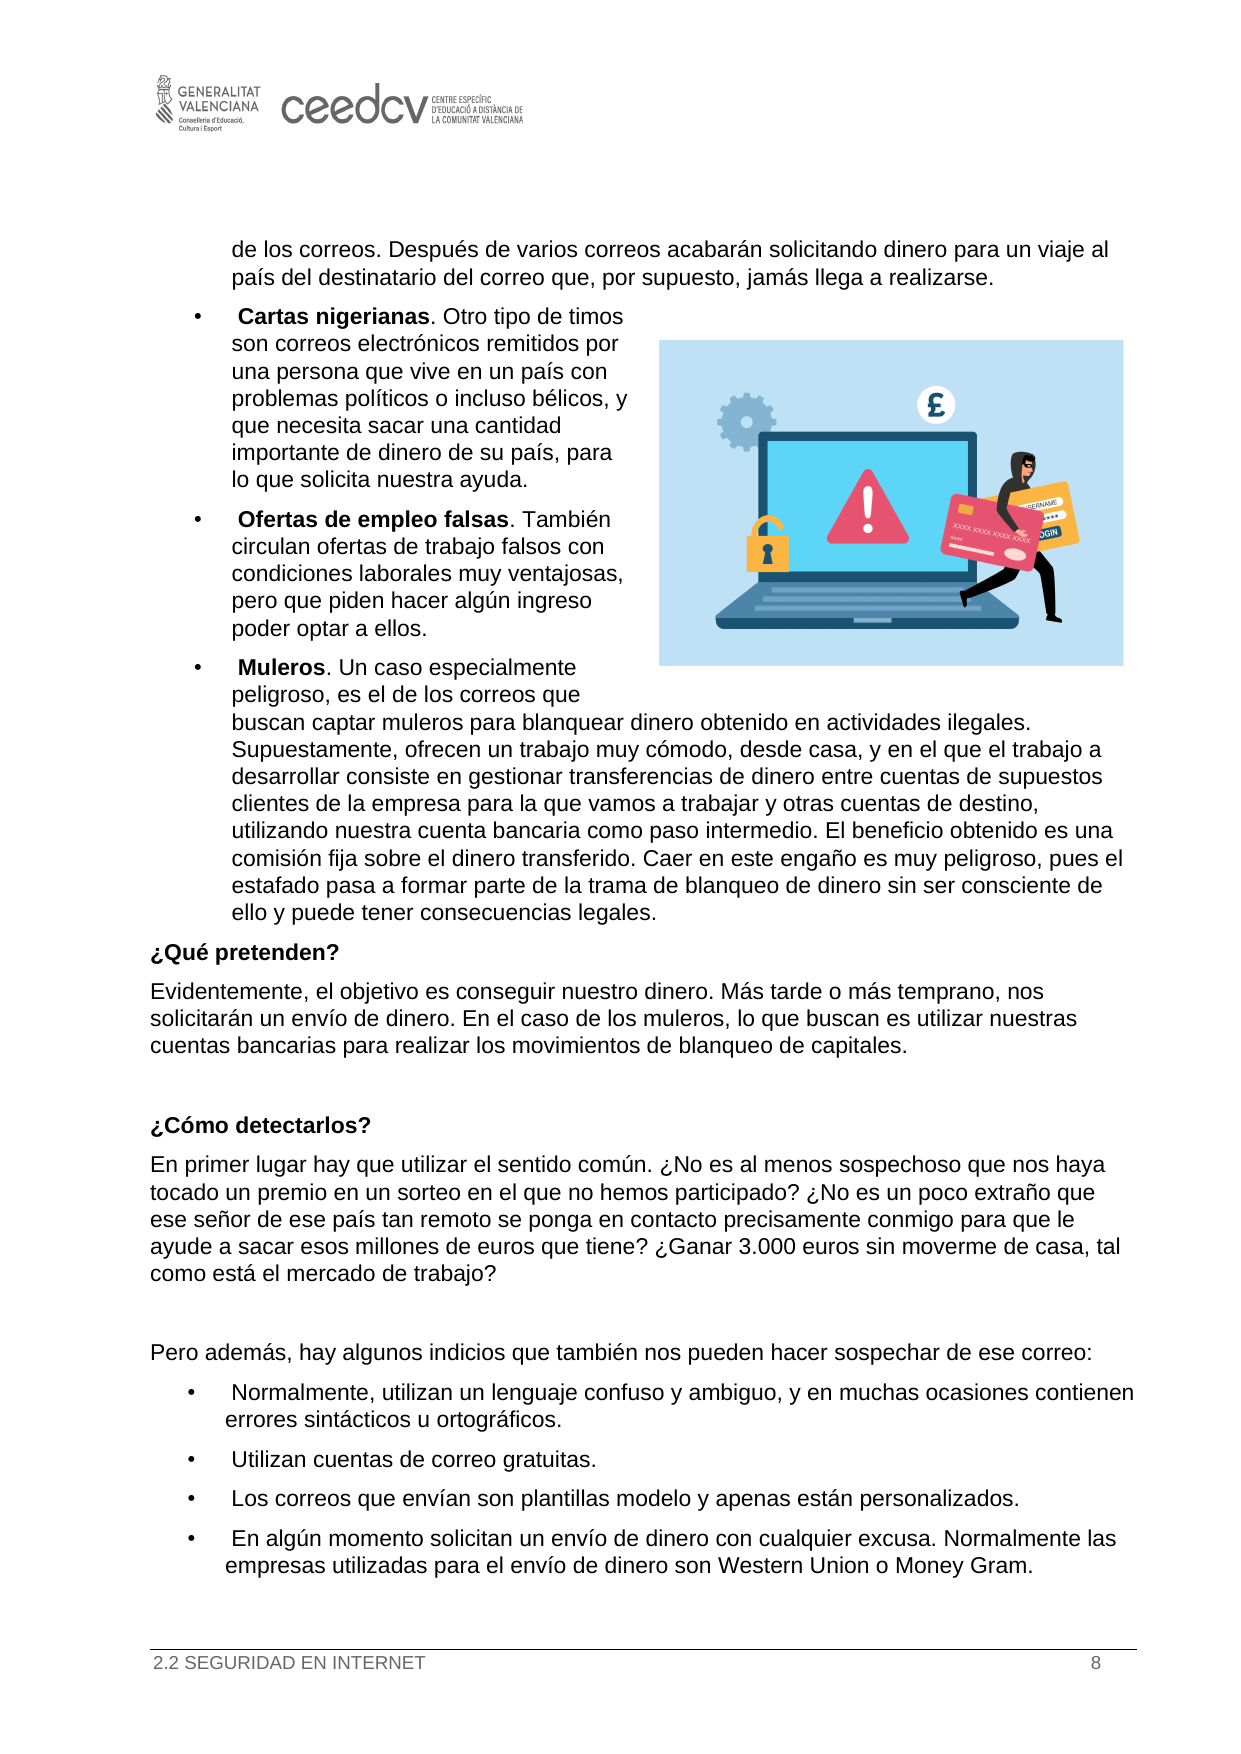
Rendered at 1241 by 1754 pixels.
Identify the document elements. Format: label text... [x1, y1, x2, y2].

picture [155, 75, 523, 132]
list Utilizan cuentas de correo gratuitas. [187, 1445, 1137, 1472]
list Muleros. Un caso especialmente peligroso, es el de los correos que buscan captar muleros para blanquear dinero obtenido en actividades ilegales. Supuestamente, ofrecen un trabajo muy cómodo, desde casa, y en el que el trabajo a desarrollar consiste en gestionar transferencias de dinero entre cuentas de supuestos clientes de la empresa para la que vamos a trabajar y otras cuentas de destino, utilizando nuestra cuenta bancaria como paso intermedio. El beneficio obtenido es una comisión fija sobre el dinero transferido. Caer en este engaño es muy peligroso, pues el estafado pasa a formar parte de la trama de blanqueo de dinero sin ser consciente de ello y puede tener consecuencias legales. [194, 654, 1137, 926]
list Los correos que envían son plantillas modelo y apenas están personalizados. [187, 1485, 1137, 1512]
picture [659, 340, 1124, 666]
list Cartas nigerianas. Otro tipo de timos son correos electrónicos remitidos por una persona que vive en un país con problemas políticos o incluso bélicos, y que necesita sacar una cantidad importante de dinero de su país, para lo que solicita nuestra ayuda. [194, 303, 1137, 493]
text ¿Qué pretenden? [150, 938, 1137, 966]
list Ofertas de empleo falsas. También circulan ofertas de trabajo falsos con condiciones laborales muy ventajosas, pero que piden hacer algún ingreso poder optar a ellos. [194, 506, 659, 642]
text Pero además, hay algunos indicios que también nos pueden hacer sospechar de ese correo: [150, 1339, 1137, 1366]
text En primer lugar hay que utilizar el sentido común. ¿No es al menos sospechoso que nos haya tocado un premio en un sorteo en el que no hemos participado? ¿No es un poco extraño que ese señor de ese país tan remoto se ponga en contacto precisamente conmigo para que le ayude a sacar esos millones de euros que tiene? ¿Ganar 3.000 euros sin moverme de casa, tal como está el mercado de trabajo? [150, 1151, 1137, 1287]
text ¿Cómo detectarlos? [150, 1111, 1137, 1139]
list Normalmente, utilizan un lenguaje confuso y ambiguo, y en muchas ocasiones contienen errores sintácticos u ortográficos. [187, 1378, 1137, 1433]
text Evidentemente, el objetivo es conseguir nuestro dinero. Más tarde o más temprano, nos solicitarán un envío de dinero. En el caso de los muleros, lo que buscan es utilizar nuestras cuentas bancarias para realizar los movimientos de blanqueo de capitales. [150, 978, 1137, 1059]
list de los correos. Después de varios correos acabarán solicitando dinero para un viaje al país del destinatario del correo que, por supuesto, jamás llega a realizarse. [194, 236, 1137, 291]
list En algún momento solicitan un envío de dinero con cualquier excusa. Normalmente las empresas utilizadas para el envío de dinero son Western Union o Money Gram. [187, 1524, 1137, 1579]
